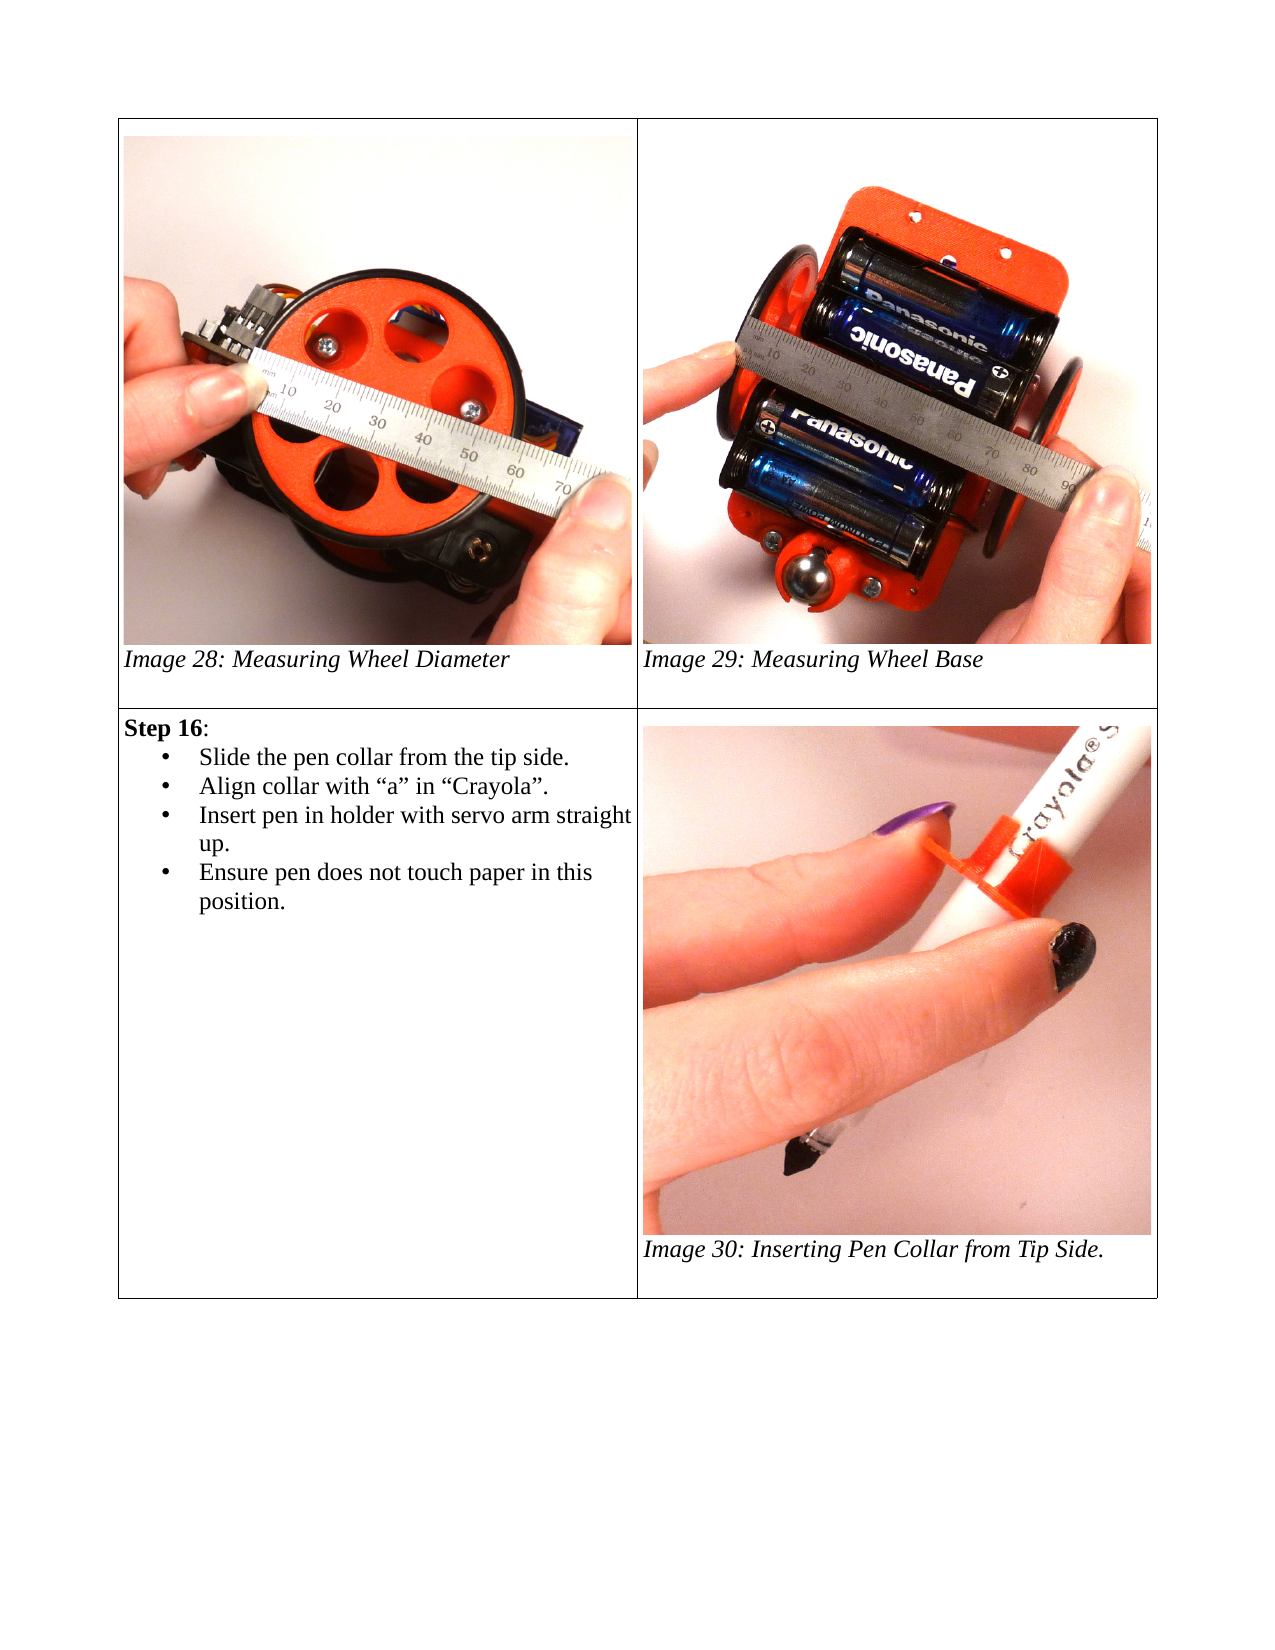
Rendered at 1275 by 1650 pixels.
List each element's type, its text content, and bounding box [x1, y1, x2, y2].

table_cell Step 16: Slide the pen collar from the tip side. Align collar with “a” in “Crayola”. Insert pen in holder with servo arm straight up. Ensure pen does not touch paper in this position. [119, 709, 637, 1298]
table_cell [638, 709, 1157, 1298]
picture [643, 136, 1152, 644]
table_cell [638, 119, 1157, 708]
picture [643, 726, 1152, 1235]
table_cell [119, 119, 637, 708]
picture [123, 136, 632, 645]
